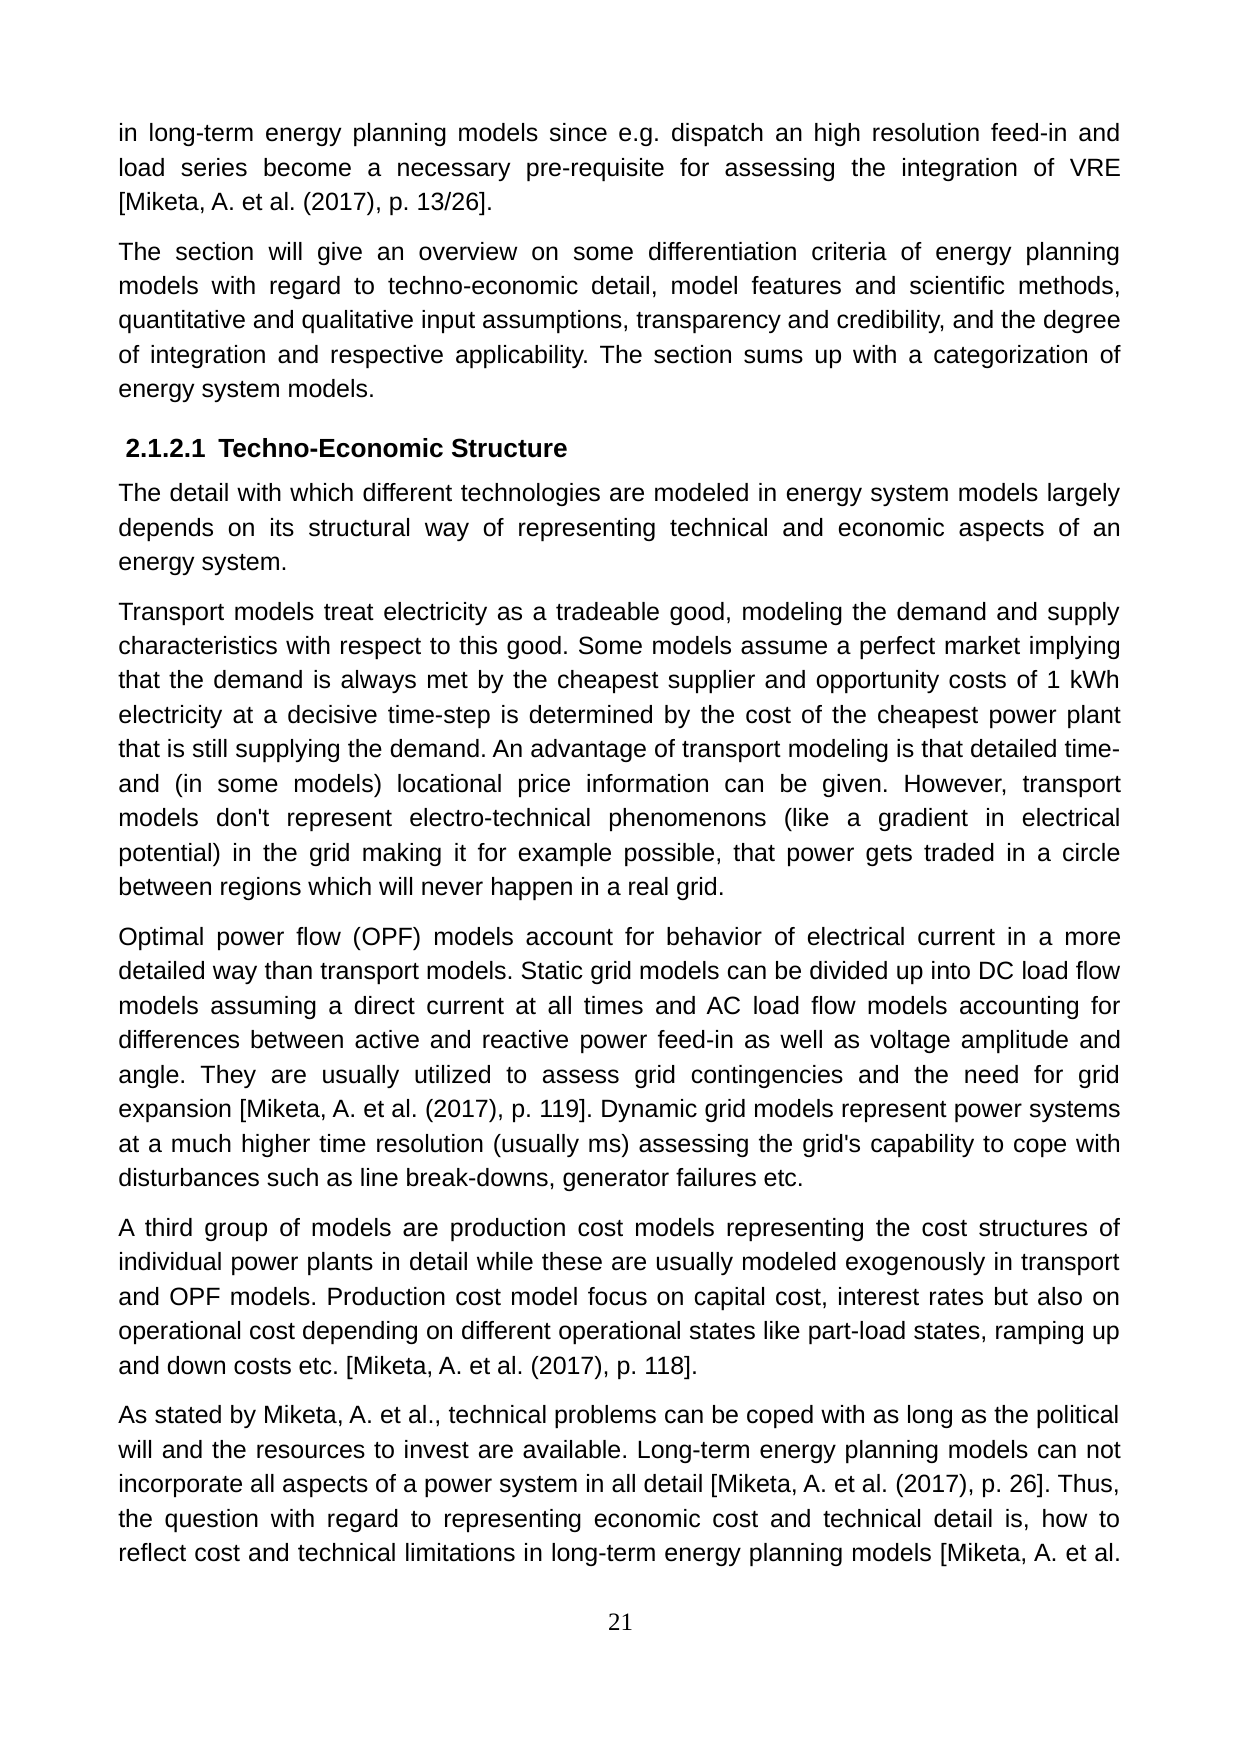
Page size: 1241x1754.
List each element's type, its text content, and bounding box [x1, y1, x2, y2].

text As stated by Miketa, A. et al., technical problems can be coped with as long as the political will and the resources to invest are available. Long-term energy planning models can not incorporate all aspects of a power system in all detail [Miketa, A. et al. (2017), p. 26]. Thus, the question with regard to representing economic cost and technical detail is, how to reflect cost and technical limitations in long-term energy planning models [Miketa, A. et al. [118, 1400, 1122, 1567]
subtitle Techno-Economic Structure [118, 433, 1122, 463]
list The detail with which different technologies are modeled in energy system models largely depends on its structural way of representing technical and economic aspects of an energy system. [118, 478, 1122, 576]
text Transport models treat electricity as a tradeable good, modeling the demand and supply characteristics with respect to this good. Some models assume a perfect market implying that the demand is always met by the cheapest supplier and opportunity costs of 1 kWh electricity at a decisive time-step is determined by the cost of the cheapest power plant that is still supplying the demand. An advantage of transport modeling is that detailed time- and (in some models) locational price information can be given. However, transport models don't represent electro-technical phenomenons (like a gradient in electrical potential) in the grid making it for example possible, that power gets traded in a circle between regions which will never happen in a real grid. [118, 597, 1122, 901]
text A third group of models are production cost models representing the cost structures of individual power plants in detail while these are usually modeled exogenously in transport and OPF models. Production cost model focus on capital cost, interest rates but also on operational cost depending on different operational states like part-load states, ramping up and down costs etc. [Miketa, A. et al. (2017), p. 118]. [118, 1213, 1122, 1379]
text Optimal power flow (OPF) models account for behavior of electrical current in a more detailed way than transport models. Static grid models can be divided up into DC load flow models assuming a direct current at all times and AC load flow models accounting for differences between active and reactive power feed-in as well as voltage amplitude and angle. They are usually utilized to assess grid contingencies and the need for grid expansion [Miketa, A. et al. (2017), p. 119]. Dynamic grid models represent power systems at a much higher time resolution (usually ms) assessing the grid's capability to cope with disturbances such as line break-downs, generator failures etc. [118, 922, 1122, 1192]
text The section will give an overview on some differentiation criteria of energy planning models with regard to techno-economic detail, model features and scientific methods, quantitative and qualitative input assumptions, transparency and credibility, and the degree of integration and respective applicability. The section sums up with a categorization of energy system models. [118, 237, 1122, 403]
text in long-term energy planning models since e.g. dispatch an high resolution feed-in and load series become a necessary pre-requisite for assessing the integration of VRE [Miketa, A. et al. (2017), p. 13/26]. [118, 118, 1122, 216]
